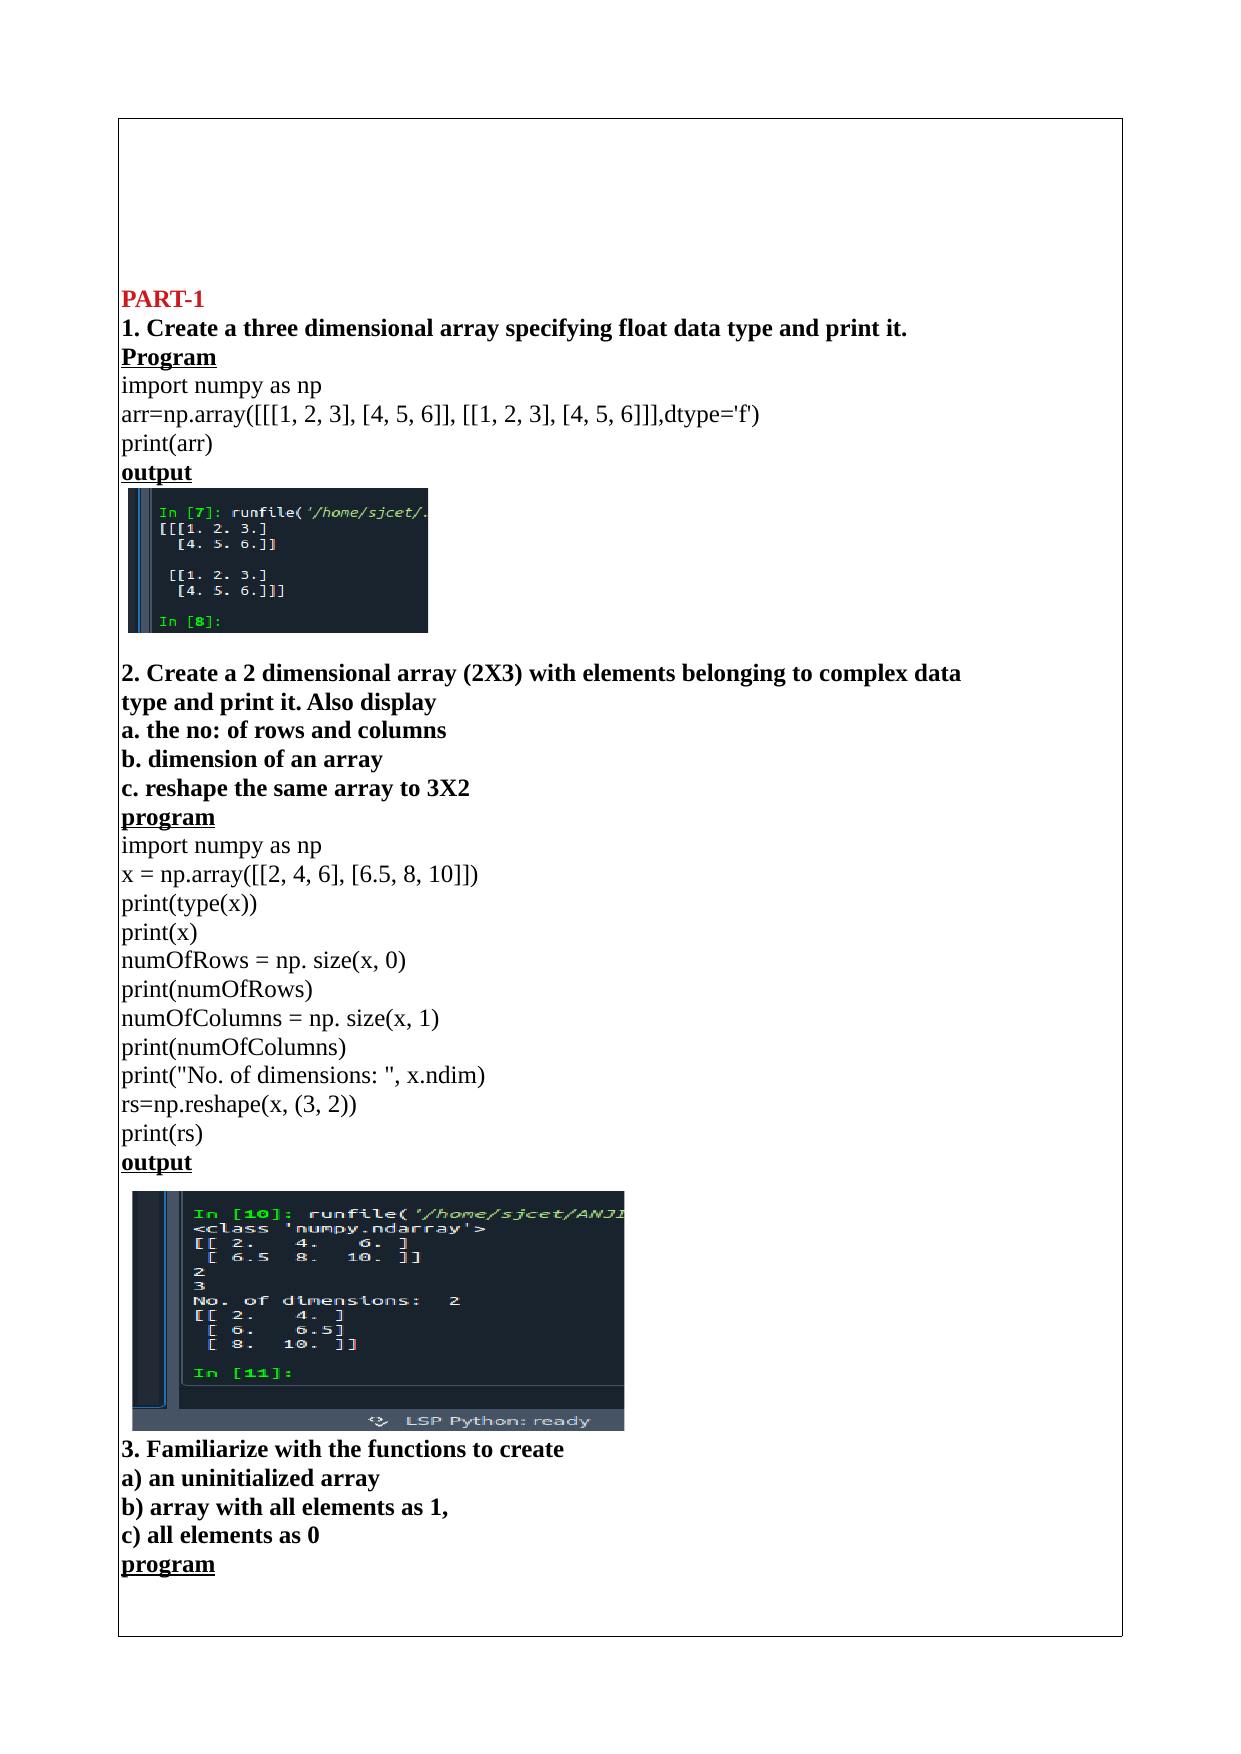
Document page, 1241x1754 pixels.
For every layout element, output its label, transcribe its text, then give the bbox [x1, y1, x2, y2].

text import numpy as np [121, 370, 1119, 399]
text program [121, 1549, 1119, 1578]
text program [121, 802, 1119, 830]
text import numpy as np [121, 830, 1119, 859]
text x = np.array([[2, 4, 6], [6.5, 8, 10]]) [121, 859, 1119, 888]
text numOfColumns = np. size(x, 1) [121, 1003, 1119, 1032]
text print(numOfColumns) [121, 1032, 1119, 1060]
text Program [121, 342, 1119, 370]
text a. the no: of rows and columns [121, 715, 1119, 744]
text 2. Create a 2 dimensional array (2X3) with elements belonging to complex data [121, 658, 1119, 687]
text arr=np.array([[[1, 2, 3], [4, 5, 6]], [[1, 2, 3], [4, 5, 6]]],dtype='f') [121, 399, 1119, 428]
text 3. Familiarize with the functions to create [121, 1434, 1119, 1463]
text a) an uninitialized array [121, 1463, 1119, 1492]
text type and print it. Also display [121, 687, 1119, 715]
text 1. Create a three dimensional array specifying float data type and print it. [121, 313, 1119, 342]
text print(arr) [121, 428, 1119, 457]
text print(x) [121, 917, 1119, 945]
text print("No. of dimensions: ", x.ndim) [121, 1060, 1119, 1089]
text b. dimension of an array [121, 744, 1119, 773]
picture [238, 565, 422, 633]
text b) array with all elements as 1, [121, 1492, 1119, 1520]
text print(numOfRows) [121, 974, 1119, 1003]
text print(rs) [121, 1118, 1119, 1147]
text numOfRows = np. size(x, 0) [121, 945, 1119, 974]
text print(type(x)) [121, 888, 1119, 917]
text c) all elements as 0 [121, 1520, 1119, 1549]
text output [121, 1147, 1119, 1175]
text rs=np.reshape(x, (3, 2)) [121, 1089, 1119, 1118]
text PART-1 [121, 284, 1119, 313]
text c. reshape the same array to 3X2 [121, 773, 1119, 802]
text output [121, 457, 1119, 485]
